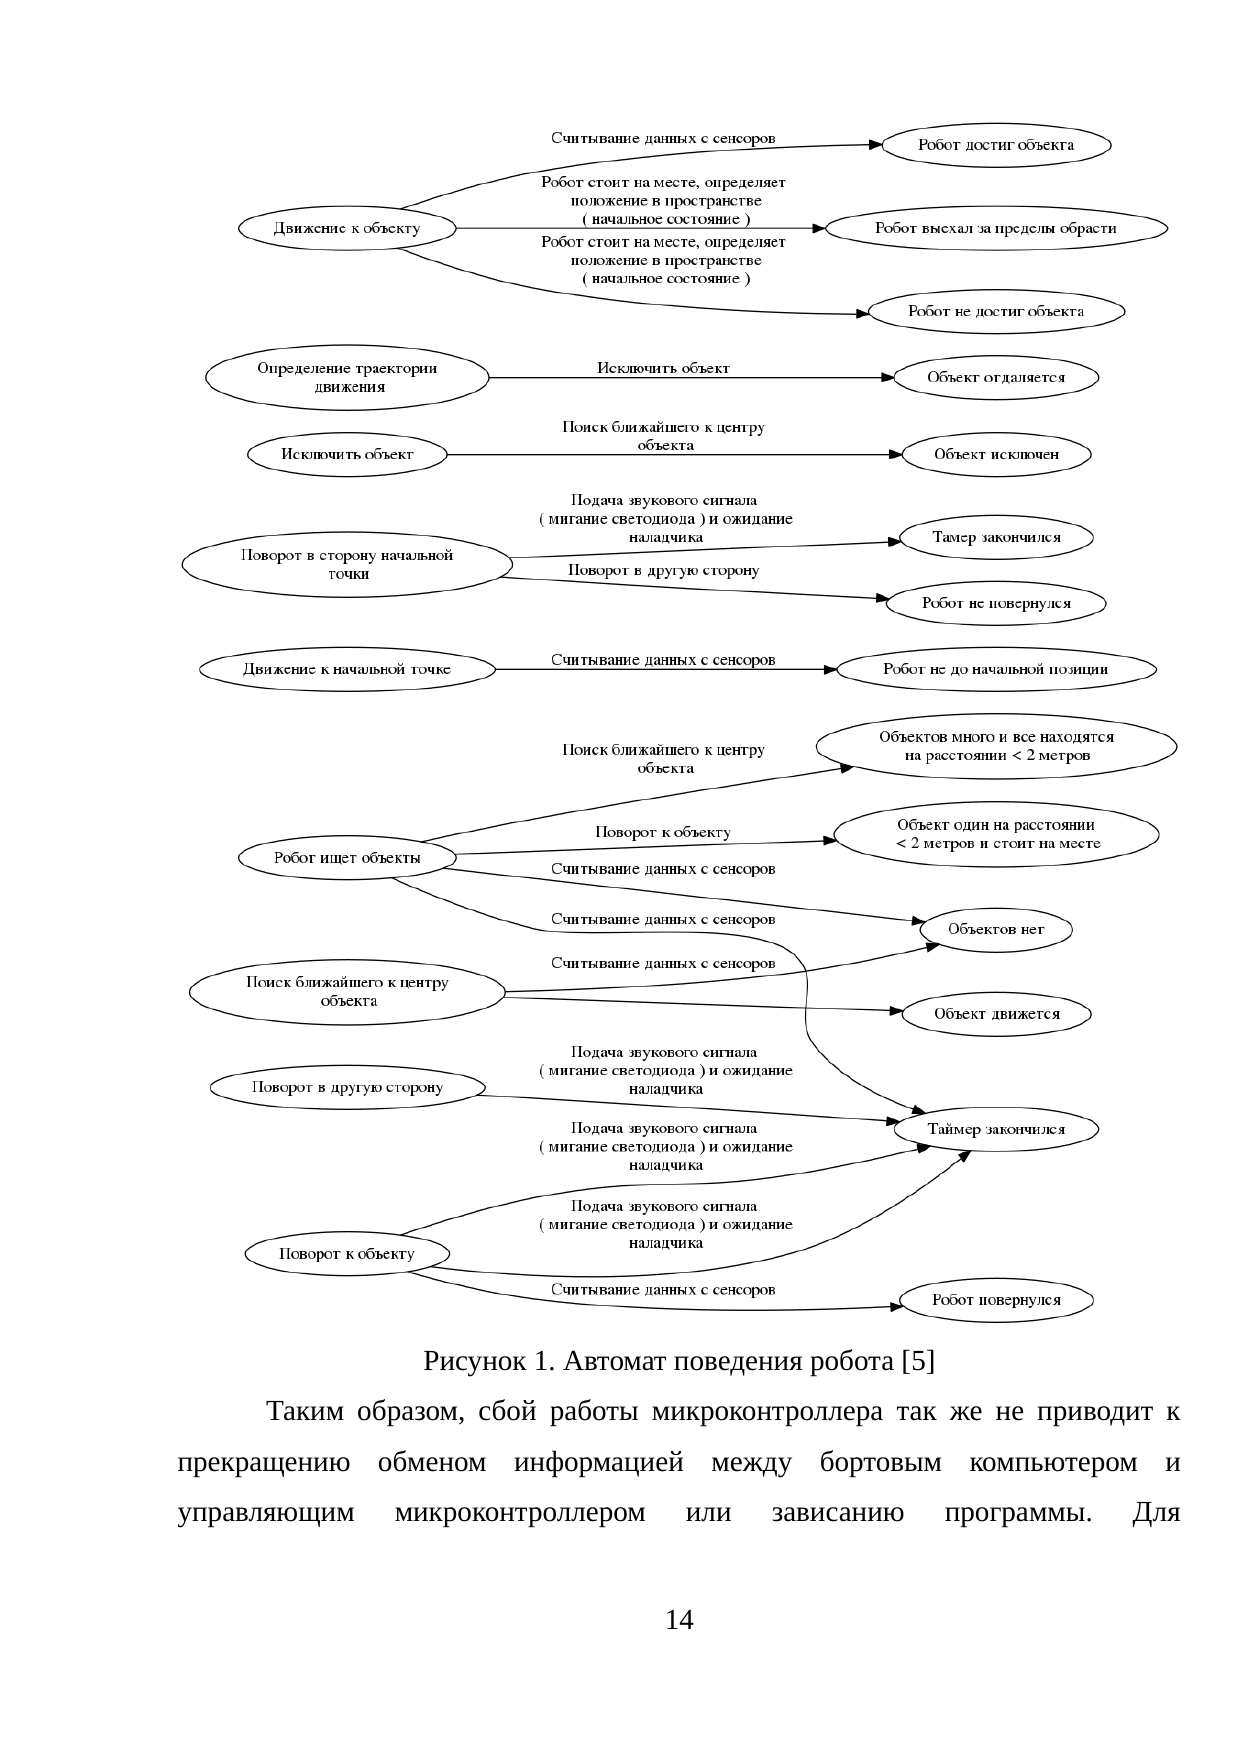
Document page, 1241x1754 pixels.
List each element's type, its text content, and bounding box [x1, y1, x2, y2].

text Pисунок 1. Автомат поведения робота [5] [177, 1327, 1181, 1377]
picture [177, 118, 1182, 1327]
text Таким образом, сбой работы микроконтроллера так же не приводит к прекращению обменом информацией между бортовым компьютером и управляющим микроконтроллером или зависанию программы. Для [177, 1393, 1181, 1528]
